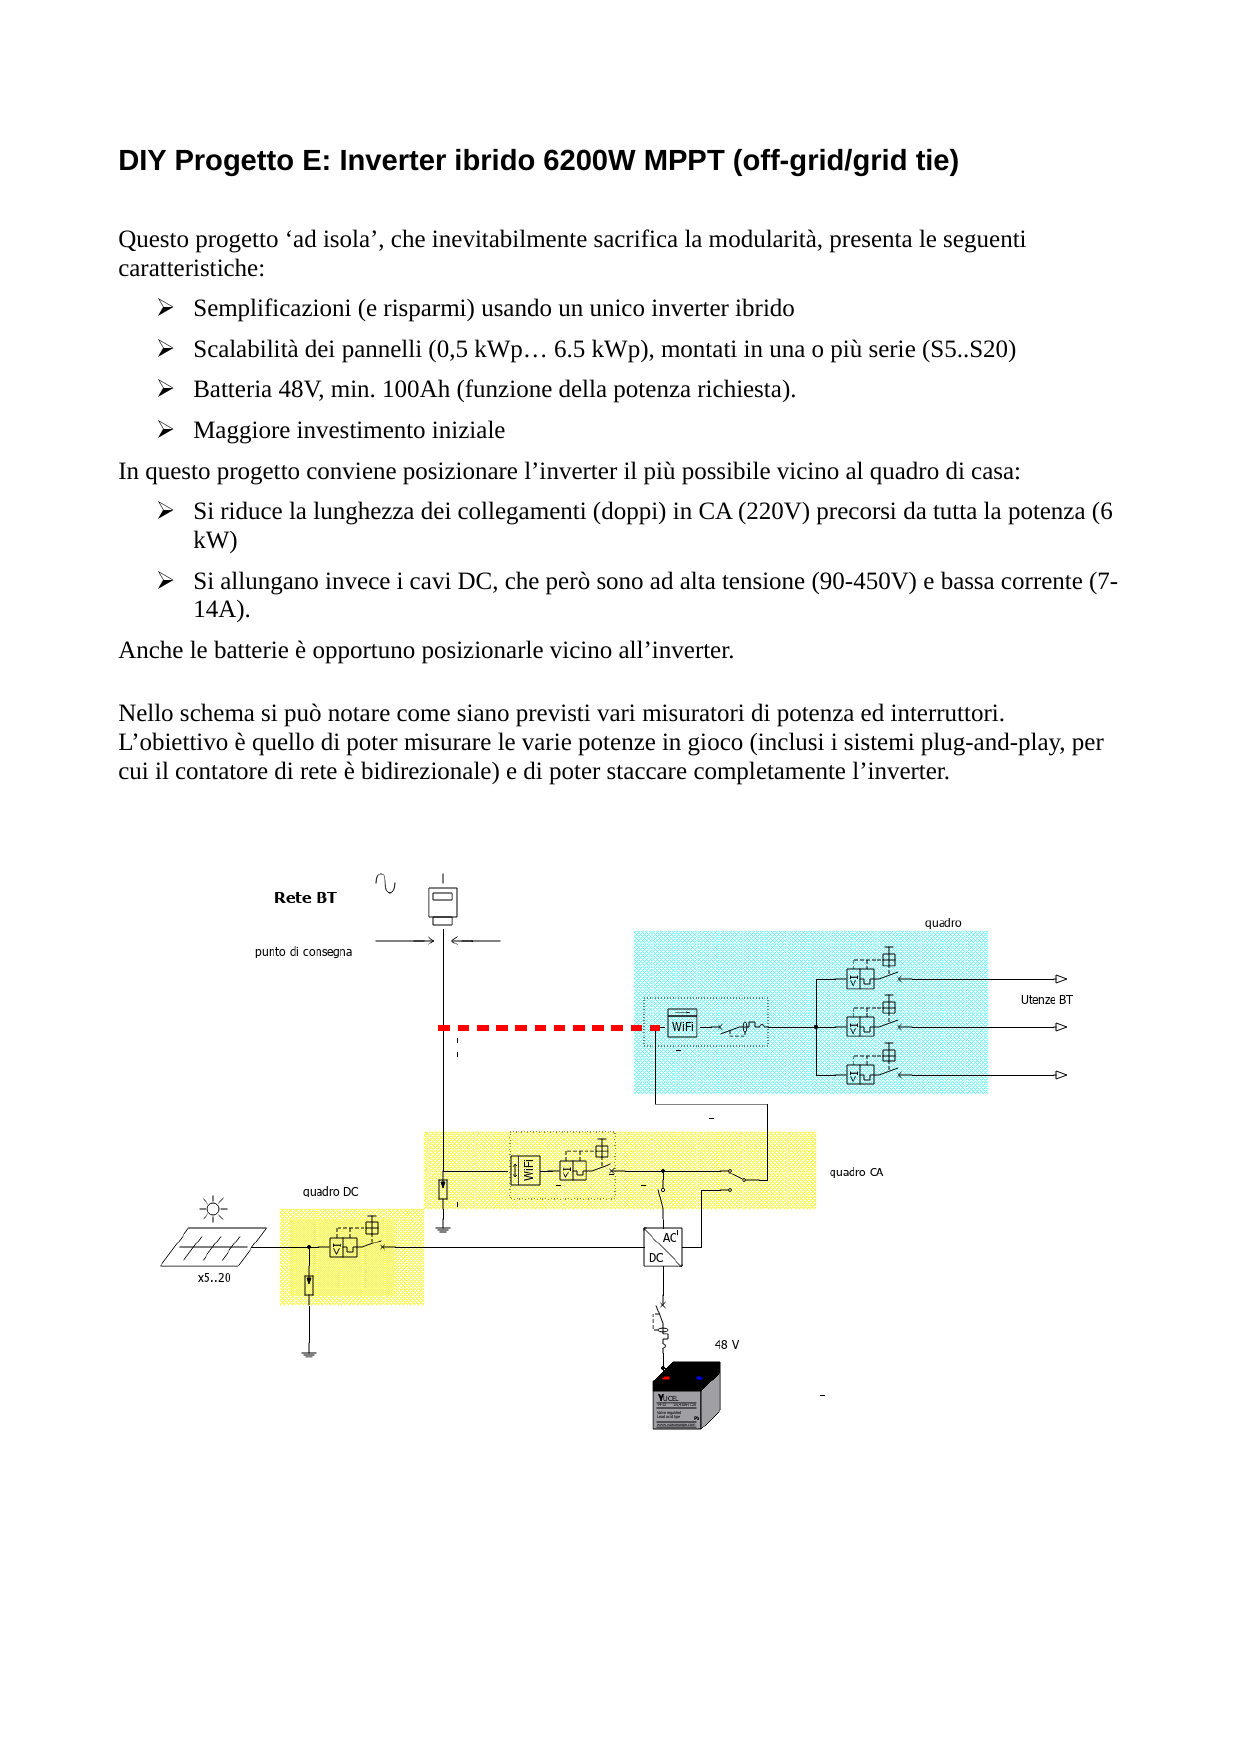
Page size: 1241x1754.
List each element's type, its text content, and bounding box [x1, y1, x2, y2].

list Si riduce la lunghezza dei collegamenti (doppi) in CA (220V) precorsi da tutta la potenza (6 kW) [156, 496, 1122, 554]
text Nello schema si può notare come siano previsti vari misuratori di potenza ed interruttori. [118, 698, 1122, 727]
list Maggiore investimento iniziale [156, 415, 1122, 444]
subtitle DIY Progetto E: Inverter ibrido 6200W MPPT (off-grid/grid tie) [118, 143, 1122, 177]
text Anche le batterie è opportuno posizionarle vicino all’inverter. [118, 635, 1122, 664]
text Questo progetto ‘ad isola’, che inevitabilmente sacrifica la modularità, presenta le seguenti caratteristiche: [118, 224, 1104, 281]
list Si allungano invece i cavi DC, che però sono ad alta tensione (90-450V) e bassa corrente (7-14A). [156, 566, 1122, 623]
list Scalabilità dei pannelli (0,5 kWp… 6.5 kWp), montati in una o più serie (S5..S20) [156, 334, 1122, 363]
text In questo progetto conviene posizionare l’inverter il più possibile vicino al quadro di casa: [118, 456, 1122, 484]
picture [117, 807, 1122, 1496]
list Batteria 48V, min. 100Ah (funzione della potenza richiesta). [156, 374, 1122, 403]
list Semplificazioni (e risparmi) usando un unico inverter ibrido [156, 293, 1122, 322]
text L’obiettivo è quello di poter misurare le varie potenze in gioco (inclusi i sistemi plug-and-play, per cui il contatore di rete è bidirezionale) e di poter staccare completamente l’inverter. [118, 727, 1122, 785]
